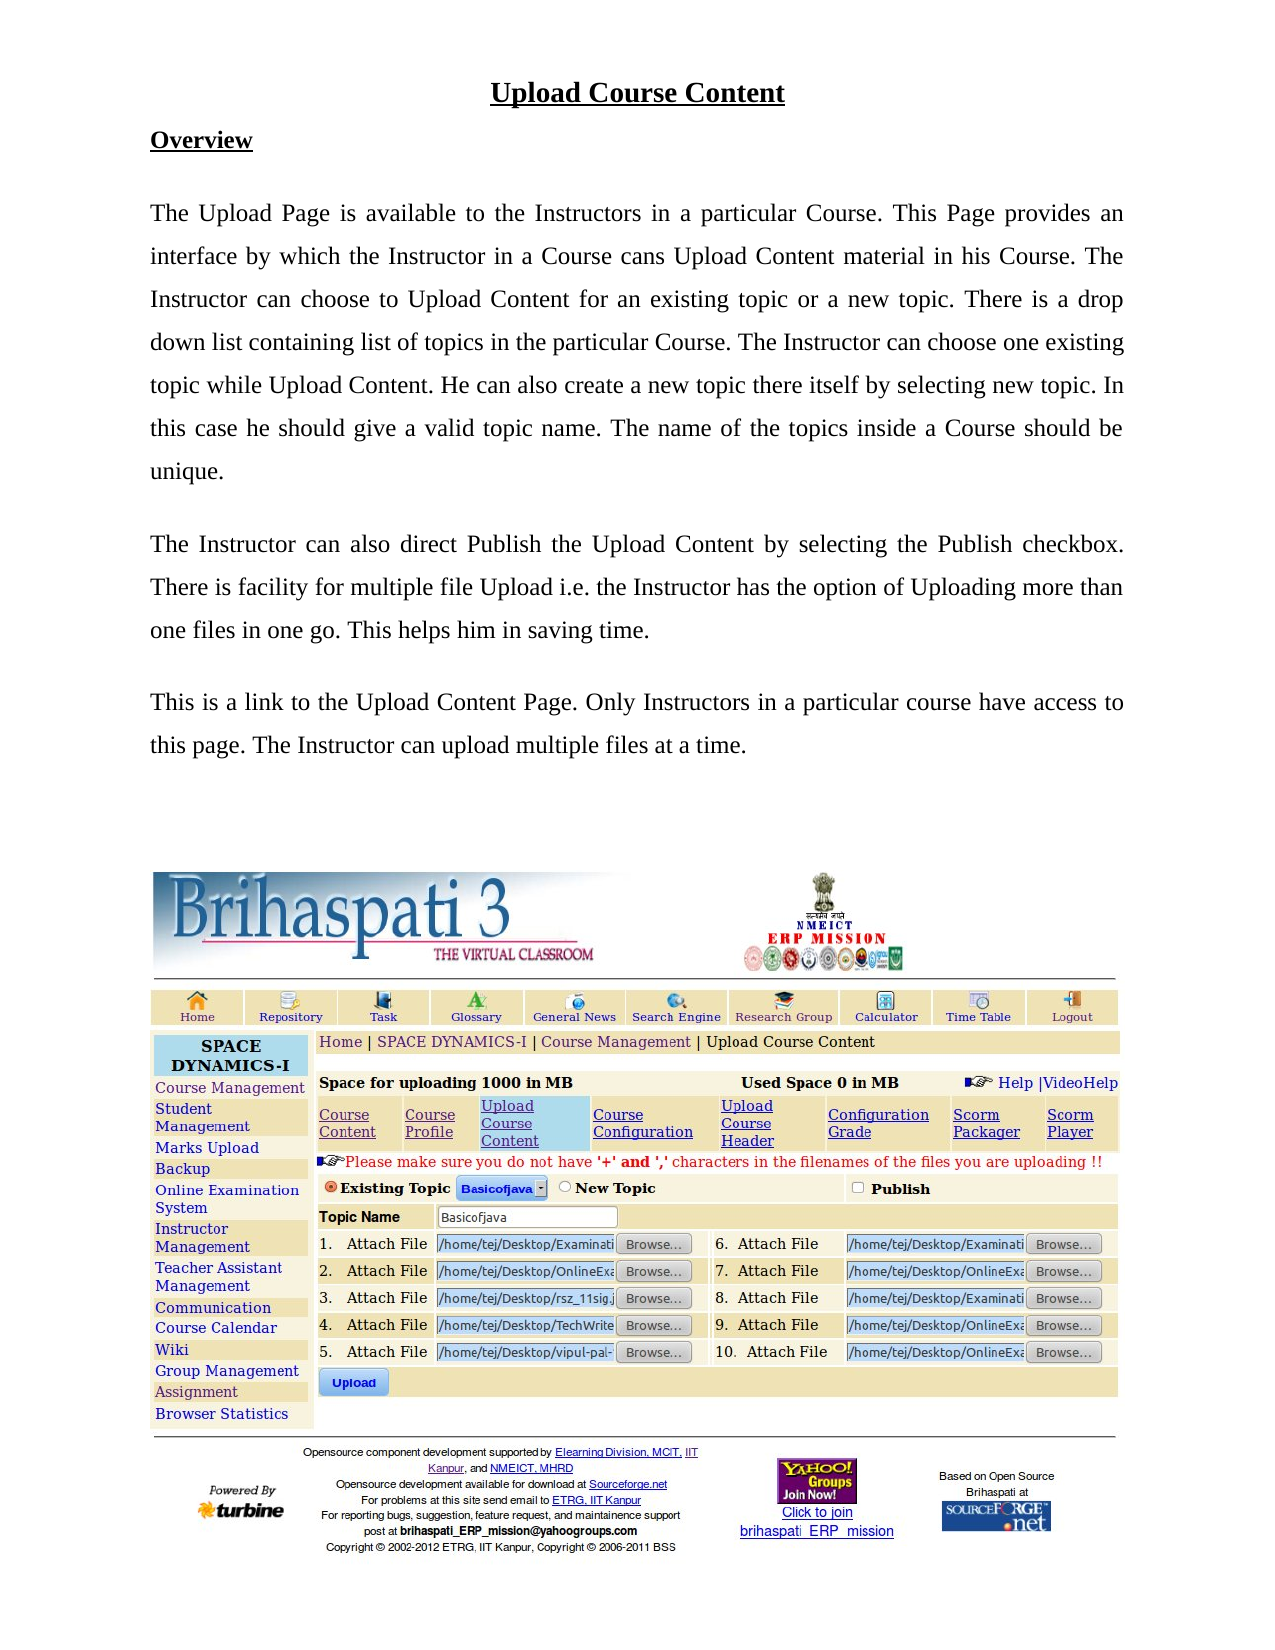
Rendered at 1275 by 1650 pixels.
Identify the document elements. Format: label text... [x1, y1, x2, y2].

text Upload Course Content [150, 75, 1125, 108]
text Overview [150, 125, 1125, 154]
text The Instructor can also direct Publish the Upload Content by selecting the Publish checkbox. There is facility for multiple file Upload i.e. the Instructor has the option of Uploading more than one files in one go. This helps him in saving time. [150, 529, 1125, 644]
text This is a link to the Upload Content Page. Only Instructors in a particular course have access to this page. The Instructor can upload multiple files at a time. [150, 687, 1125, 759]
text The Upload Page is available to the Instructors in a particular Course. This Page provides an interface by which the Instructor in a Course cans Upload Content material in his Course. The Instructor can choose to Upload Content for an existing topic or a new topic. There is a drop down list containing list of topics in the particular Course. The Instructor can choose one existing topic while Upload Content. He can also create a new topic there itself by selecting new topic. In this case he should give a valid topic name. The name of the topics inside a Course should be unique. [150, 198, 1125, 485]
picture [150, 870, 1125, 1571]
